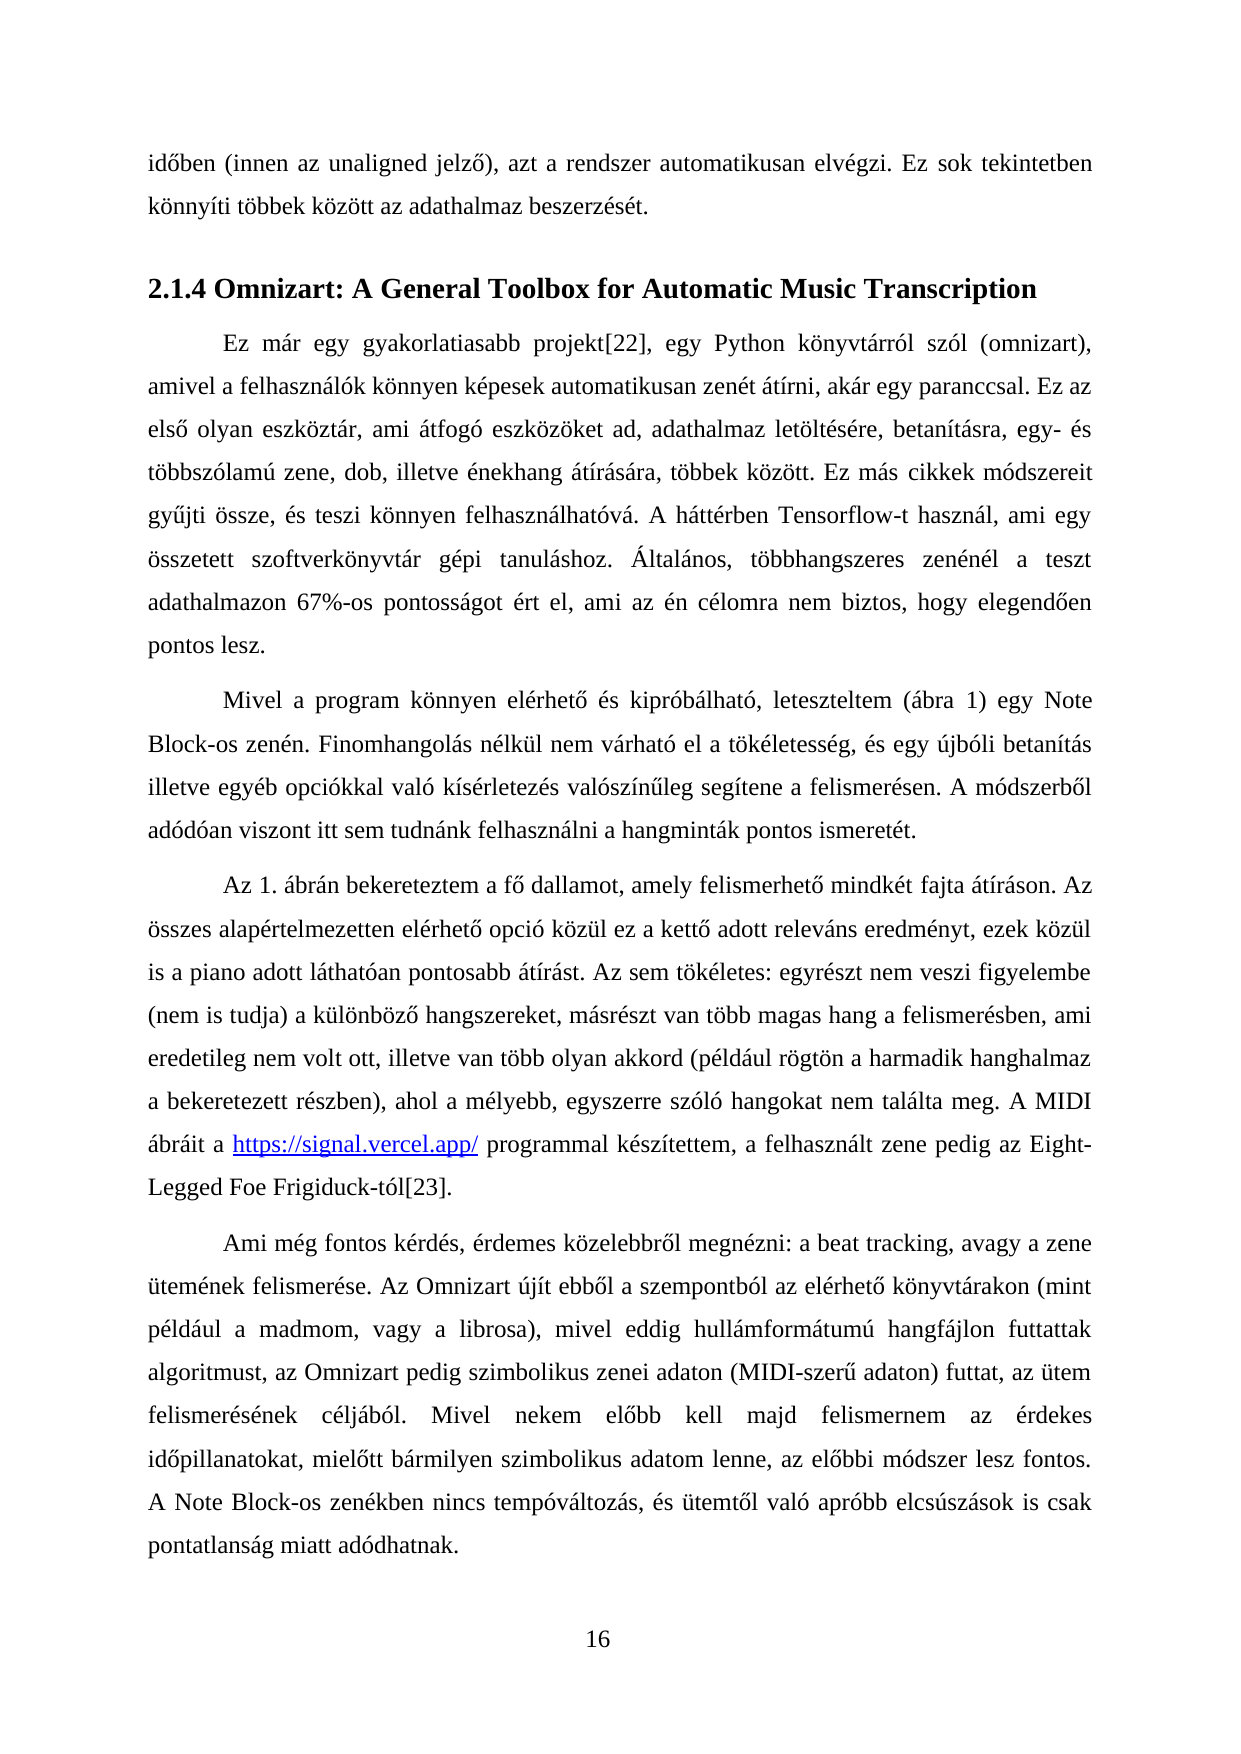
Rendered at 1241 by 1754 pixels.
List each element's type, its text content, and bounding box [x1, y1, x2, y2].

text Mivel a program könnyen elérhető és kipróbálható, leteszteltem (ábra 1) egy Note Block-os zenén. Finomhangolás nélkül nem várható el a tökéletesség, és egy újbóli betanítás illetve egyéb opciókkal való kísérletezés valószínűleg segítene a felismerésen. A módszerből adódóan viszont itt sem tudnánk felhasználni a hangminták pontos ismeretét. [148, 686, 1092, 844]
text Az 1. ábrán bekereteztem a fő dallamot, amely felismerhető mindkét fajta átíráson. Az összes alapértelmezetten elérhető opció közül ez a kettő adott releváns eredményt, ezek közül is a piano adott láthatóan pontosabb átírást. Az sem tökéletes: egyrészt nem veszi figyelembe (nem is tudja) a különböző hangszereket, másrészt van több magas hang a felismerésben, ami eredetileg nem volt ott, illetve van több olyan akkord (például rögtön a harmadik hanghalmaz a bekeretezett részben), ahol a mélyebb, egyszerre szóló hangokat nem találta meg. A MIDI ábráit a https://signal.vercel.app/ programmal készítettem, a felhasznált zene pedig az Eight-Legged Foe Frigiduck-tól[23]. [148, 871, 1092, 1201]
text Ami még fontos kérdés, érdemes közelebbről megnézni: a beat tracking, avagy a zene ütemének felismerése. Az Omnizart újít ebből a szempontból az elérhető könyvtárakon (mint például a madmom, vagy a librosa), mivel eddig hullámformátumú hangfájlon futtattak algoritmust, az Omnizart pedig szimbolikus zenei adaton (MIDI-szerű adaton) futtat, az ütem felismerésének céljából. Mivel nekem előbb kell majd felismernem az érdekes időpillanatokat, mielőtt bármilyen szimbolikus adatom lenne, az előbbi módszer lesz fontos. A Note Block-os zenékben nincs tempóváltozás, és ütemtől való apróbb elcsúszások is csak pontatlanság miatt adódhatnak. [148, 1228, 1092, 1559]
subtitle Omnizart: A General Toolbox for Automatic Music Transcription [148, 271, 1092, 305]
text időben (innen az unaligned jelző), azt a rendszer automatikusan elvégzi. Ez sok tekintetben könnyíti többek között az adathalmaz beszerzését. [148, 148, 1092, 219]
text Ez már egy gyakorlatiasabb projekt[22], egy Python könyvtárról szól (omnizart), amivel a felhasználók könnyen képesek automatikusan zenét átírni, akár egy paranccsal. Ez az első olyan eszköztár, ami átfogó eszközöket ad, adathalmaz letöltésére, betanításra, egy- és többszólamú zene, dob, illetve énekhang átírására, többek között. Ez más cikkek módszereit gyűjti össze, és teszi könnyen felhasználhatóvá. A háttérben Tensorflow-t használ, ami egy összetett szoftverkönyvtár gépi tanuláshoz. Általános, többhangszeres zenénél a teszt adathalmazon 67%-os pontosságot ért el, ami az én célomra nem biztos, hogy elegendően pontos lesz. [148, 328, 1092, 659]
